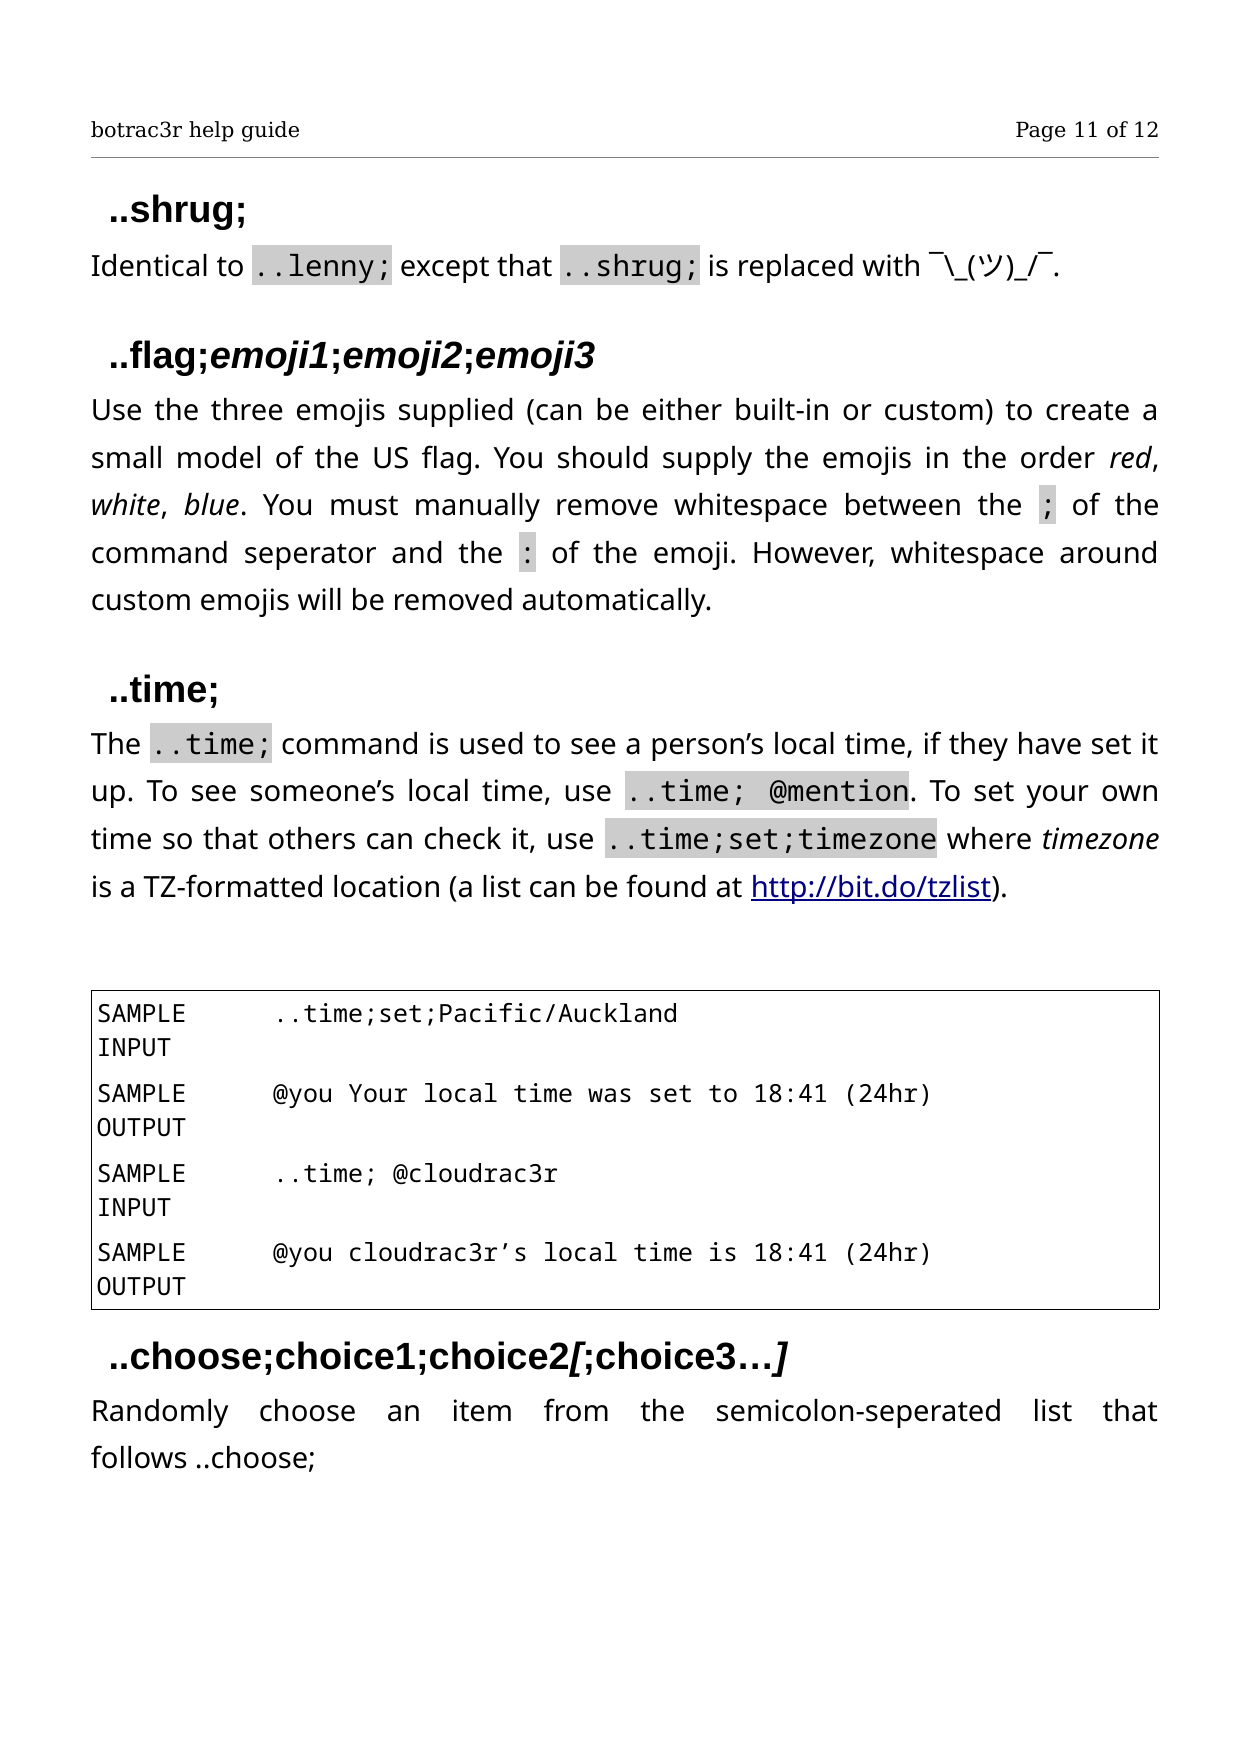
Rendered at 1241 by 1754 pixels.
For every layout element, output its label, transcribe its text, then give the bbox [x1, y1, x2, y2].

subtitle ..choose;choice1;choice2[;choice3…] [108, 1334, 1159, 1377]
table_cell SAMPLE OUTPUT [92, 1070, 267, 1149]
text Identical to ..lenny; except that ..shrug; is replaced with ¯\_(ツ)_/¯. [91, 243, 1159, 285]
subtitle ..shrug; [108, 187, 1159, 230]
table_header SAMPLE INPUT [92, 991, 267, 1070]
text The ..time; command is used to see a person’s local time, if they have set it up. To see someone’s local time, use ..time; @mention. To set your own time so that others can check it, use ..time;set;timezone where timezone is a TZ-formatted location (a list can be found at http://bit.do/tzlist). [91, 723, 1159, 906]
table_cell @you cloudrac3r’s local time is 18:41 (24hr) [267, 1229, 1159, 1309]
subtitle ..time; [108, 667, 1159, 711]
subtitle ..flag;emoji1;emoji2;emoji3 [108, 333, 1159, 377]
text Randomly choose an item from the semicolon-seperated list that follows ..choose; [91, 1390, 1159, 1477]
table_cell SAMPLE OUTPUT [92, 1229, 267, 1309]
table_cell SAMPLE INPUT [92, 1150, 267, 1229]
table_cell ..time; @cloudrac3r [267, 1150, 1159, 1229]
table_cell @you Your local time was set to 18:41 (24hr) [267, 1070, 1159, 1149]
text Use the three emojis supplied (can be either built-in or custom) to create a small model of the US flag. You should supply the emojis in the order red, white, blue. You must manually remove whitespace between the ; of the command seperator and the : of the emoji. However, whitespace around custom emojis will be removed automatically. [91, 389, 1159, 619]
table_header ..time;set;Pacific/Auckland [267, 991, 1159, 1070]
